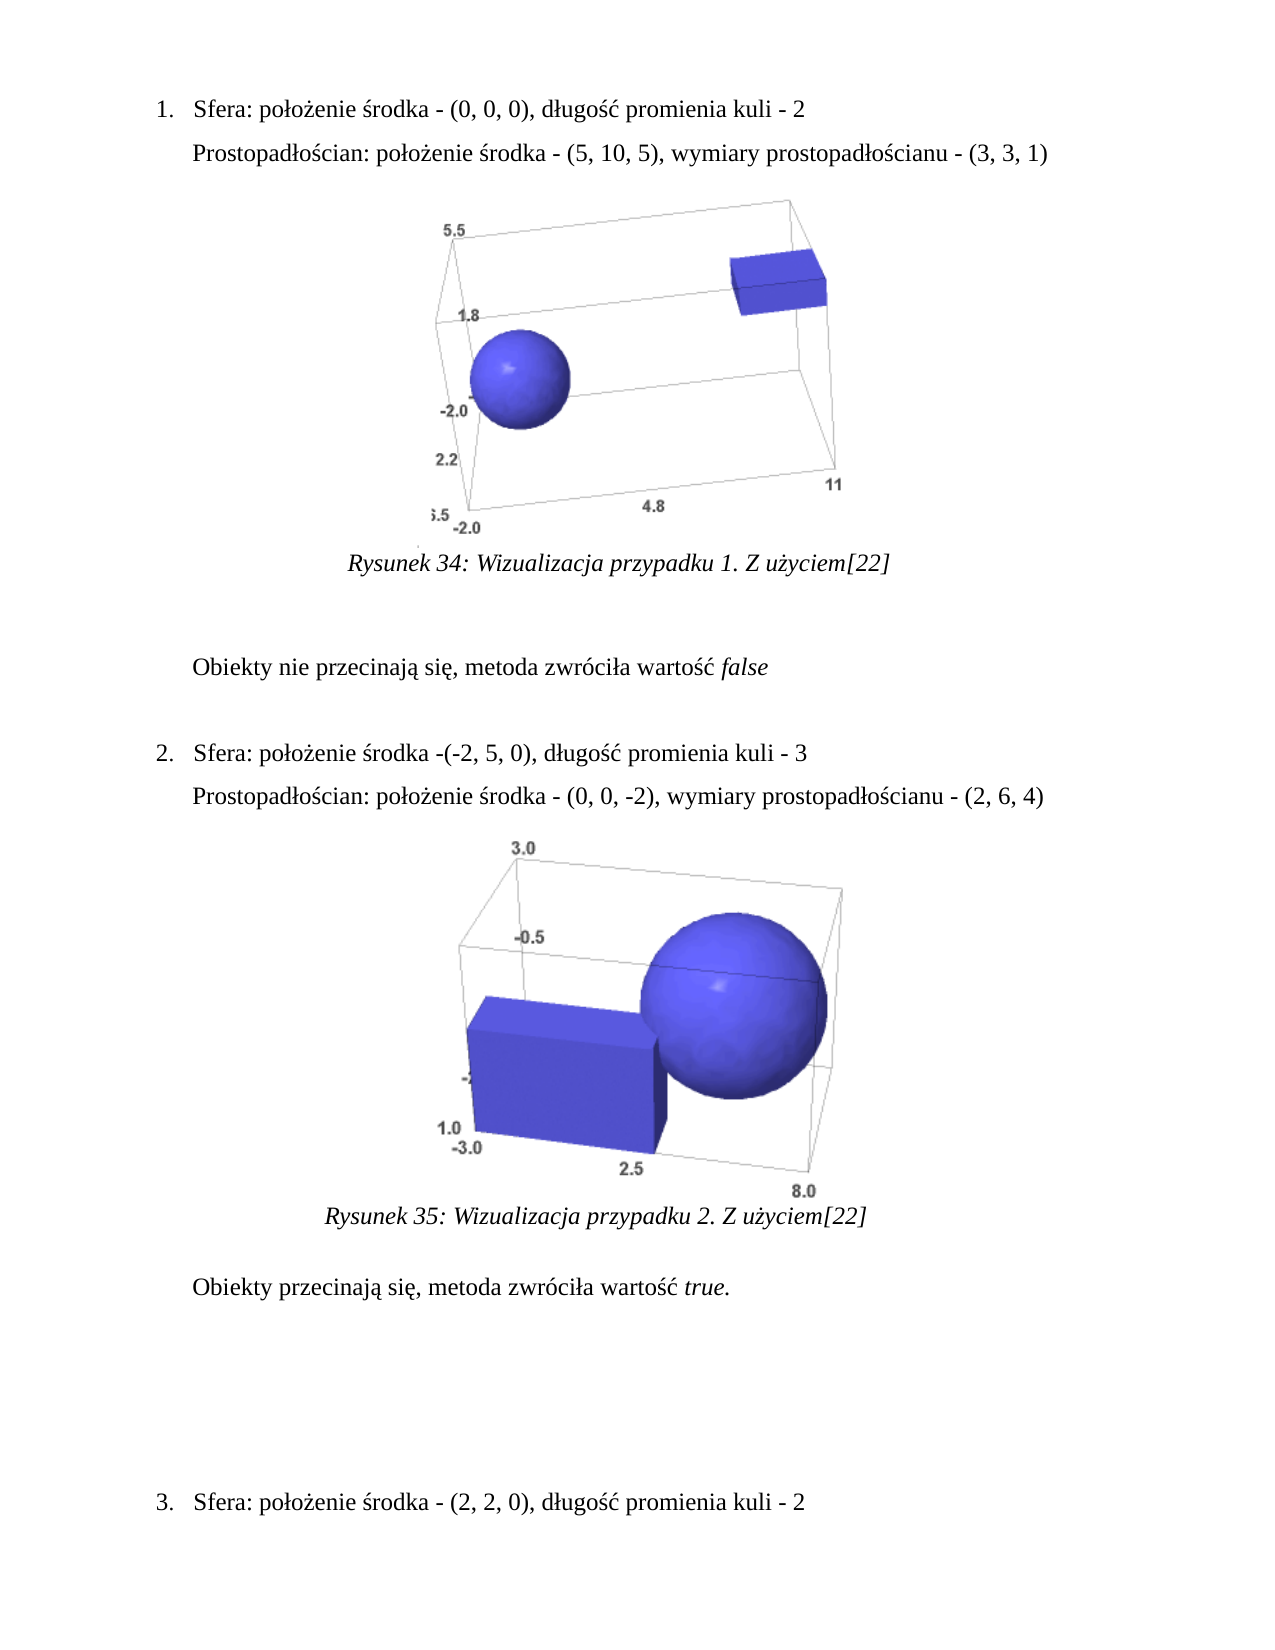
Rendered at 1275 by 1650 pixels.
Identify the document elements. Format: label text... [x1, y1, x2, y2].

picture [410, 196, 865, 548]
text [323, 825, 952, 1257]
text Rysunek 35: Wizualizacja przypadku 2. Z użyciem[22] [324, 839, 951, 1230]
list Sfera: położenie środka - (0, 0, 0), długość promienia kuli - 2 [156, 94, 1157, 123]
list Sfera: położenie środka - (2, 2, 0), długość promienia kuli - 2 [156, 1487, 1157, 1516]
text Obiekty przecinają się, metoda zwróciła wartość true. [118, 824, 1157, 1300]
text Rysunek 34: Wizualizacja przypadku 1. Z użyciem[22] [347, 209, 928, 576]
picture [425, 826, 850, 1202]
text Obiekty nie przecinają się, metoda zwróciła wartość false [118, 652, 1157, 680]
list Sfera: położenie środka -(-2, 5, 0), długość promienia kuli - 3 [156, 738, 1157, 767]
text Prostopadłościan: położenie środka - (5, 10, 5), wymiary prostopadłościanu - (3, 3, 1) [118, 138, 1157, 166]
text Prostopadłościan: położenie środka - (0, 0, -2), wymiary prostopadłościanu - (2, 6, 4) [118, 781, 1157, 810]
